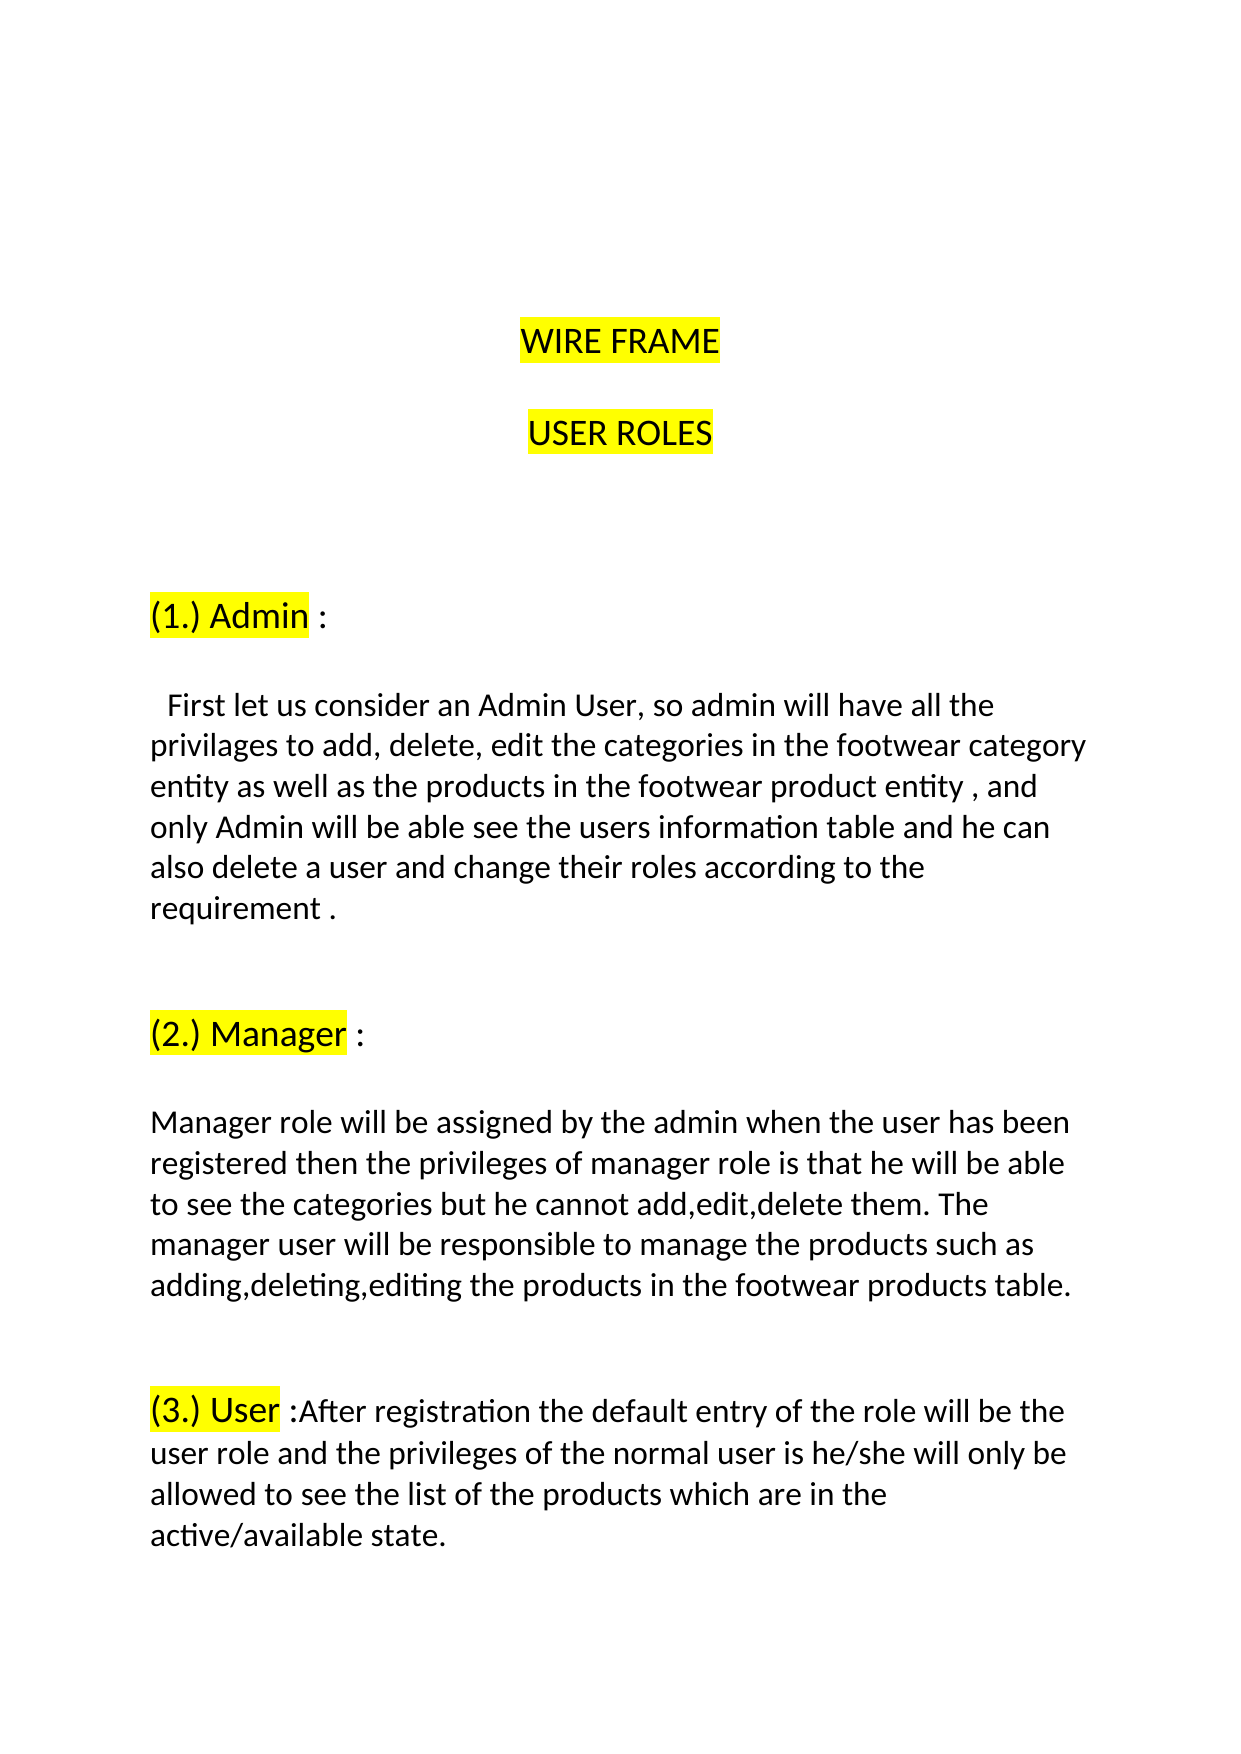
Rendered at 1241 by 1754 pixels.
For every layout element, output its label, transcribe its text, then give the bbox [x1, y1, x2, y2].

text Manager role will be assigned by the admin when the user has been registered then the privileges of manager role is that he will be able to see the categories but he cannot add,edit,delete them. The manager user will be responsible to manage the products such as adding,deleting,editing the products in the footwear products table. [150, 1101, 1090, 1305]
text USER ROLES [150, 409, 1090, 454]
text (3.) User :After registration the default entry of the role will be the user role and the privileges of the normal user is he/she will only be allowed to see the list of the products which are in the active/available state. [150, 1386, 1090, 1554]
text First let us consider an Admin User, so admin will have all the privilages to add, delete, edit the categories in the footwear category entity as well as the products in the footwear product entity , and only Admin will be able see the users information table and he can also delete a user and change their roles according to the requirement . [150, 684, 1090, 928]
text (1.) Admin : [150, 592, 1090, 638]
text (2.) Manager : [150, 1009, 1090, 1055]
text WIRE FRAME [150, 317, 1090, 363]
